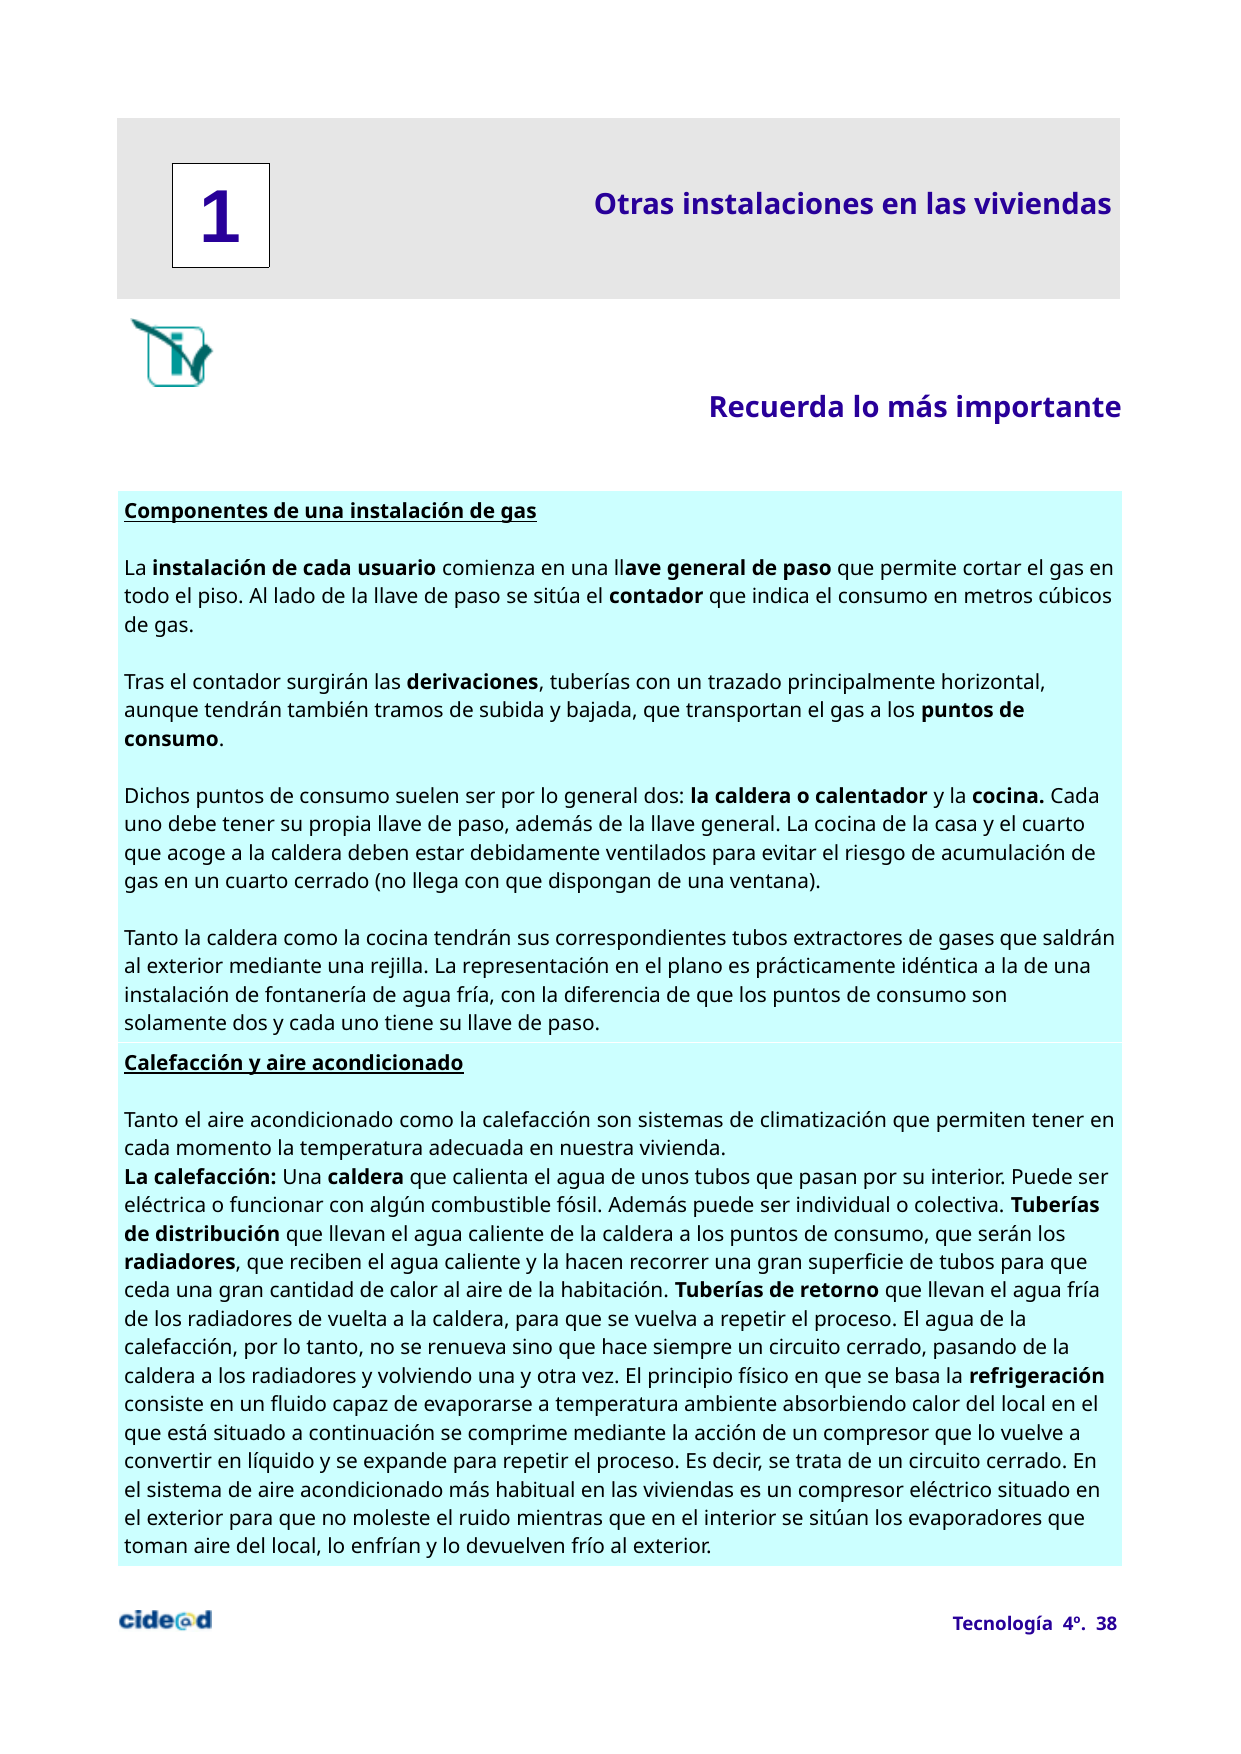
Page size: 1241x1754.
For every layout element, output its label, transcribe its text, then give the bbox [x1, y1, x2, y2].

text Recuerda lo más importante [118, 299, 1122, 426]
picture [129, 318, 215, 387]
table_header Otras instalaciones en las viviendas [117, 118, 1120, 299]
picture [118, 1610, 212, 1632]
table_cell Calefacción y aire acondicionado Tanto el aire acondicionado como la calefacción son sistemas de climatización que permiten tener en cada momento la temperatura adecuada en nuestra vivienda. La calefacción: Una caldera que calienta el agua de unos tubos que pasan por su interior. Puede ser eléctrica o funcionar con algún combustible fósil. Además puede ser individual o colectiva. Tuberías de distribución que llevan el agua caliente de la caldera a los puntos de consumo, que serán los radiadores, que reciben el agua caliente y la hacen recorrer una gran superficie de tubos para que ceda una gran cantidad de calor al aire de la habitación. Tuberías de retorno que llevan el agua fría de los radiadores de vuelta a la caldera, para que se vuelva a repetir el proceso. El agua de la calefacción, por lo tanto, no se renueva sino que hace siempre un circuito cerrado, pasando de la caldera a los radiadores y volviendo una y otra vez. El principio físico en que se basa la refrigeración consiste en un fluido capaz de evaporarse a temperatura ambiente absorbiendo calor del local en el que está situado a continuación se comprime mediante la acción de un compresor que lo vuelve a convertir en líquido y se expande para repetir el proceso. Es decir, se trata de un circuito cerrado. En el sistema de aire acondicionado más habitual en las viviendas es un compresor eléctrico situado en el exterior para que no moleste el ruido mientras que en el interior se sitúan los evaporadores que toman aire del local, lo enfrían y lo devuelven frío al exterior. [118, 1043, 1122, 1566]
table_header Componentes de una instalación de gas La instalación de cada usuario comienza en una llave general de paso que permite cortar el gas en todo el piso. Al lado de la llave de paso se sitúa el contador que indica el consumo en metros cúbicos de gas. Tras el contador surgirán las derivaciones, tuberías con un trazado principalmente horizontal, aunque tendrán también tramos de subida y bajada, que transportan el gas a los puntos de consumo. Dichos puntos de consumo suelen ser por lo general dos: la caldera o calentador y la cocina. Cada uno debe tener su propia llave de paso, además de la llave general. La cocina de la casa y el cuarto que acoge a la caldera deben estar debidamente ventilados para evitar el riesgo de acumulación de gas en un cuarto cerrado (no llega con que dispongan de una ventana). Tanto la caldera como la cocina tendrán sus correspondientes tubos extractores de gases que saldrán al exterior mediante una rejilla. La representación en el plano es prácticamente idéntica a la de una instalación de fontanería de agua fría, con la diferencia de que los puntos de consumo son solamente dos y cada uno tiene su llave de paso. [118, 491, 1122, 1042]
